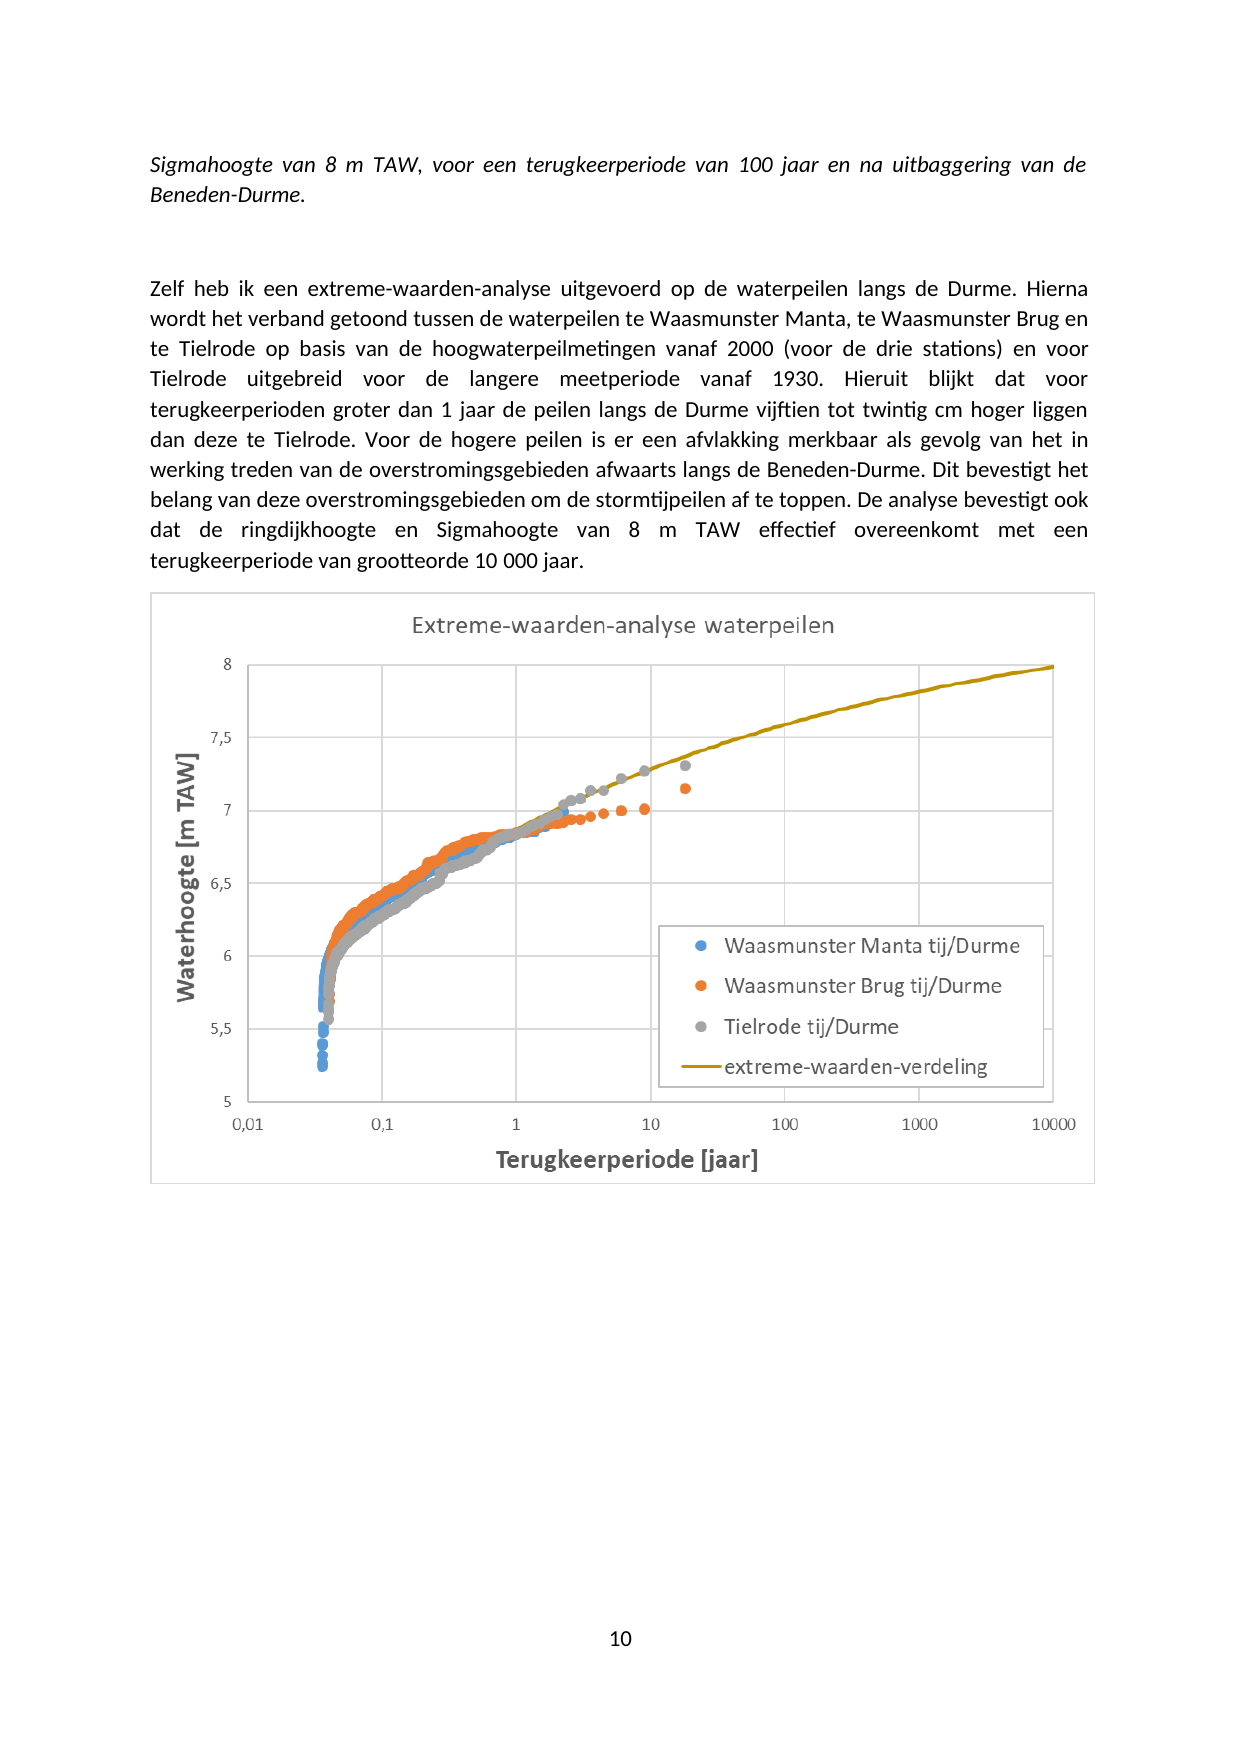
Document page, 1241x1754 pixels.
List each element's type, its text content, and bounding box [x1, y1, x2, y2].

text Sigmahoogte van 8 m TAW, voor een terugkeerperiode van 100 jaar en na uitbaggering van de Beneden-Durme. [150, 150, 1090, 208]
text Zelf heb ik een extreme-waarden-analyse uitgevoerd op de waterpeilen langs de Durme. Hierna wordt het verband getoond tussen de waterpeilen te Waasmunster Manta, te Waasmunster Brug en te Tielrode op basis van de hoogwaterpeilmetingen vanaf 2000 (voor de drie stations) en voor Tielrode uitgebreid voor de langere meetperiode vanaf 1930. Hieruit blijkt dat voor terugkeerperioden groter dan 1 jaar de peilen langs de Durme vijftien tot twintig cm hoger liggen dan deze te Tielrode. Voor de hogere peilen is er een afvlakking merkbaar als gevolg van het in werking treden van de overstromingsgebieden afwaarts langs de Beneden-Durme. Dit bevestigt het belang van deze overstromingsgebieden om de stormtijpeilen af te toppen. De analyse bevestigt ook dat de ringdijkhoogte en Sigmahoogte van 8 m TAW effectief overeenkomt met een terugkeerperiode van grootteorde 10 000 jaar. [150, 274, 1090, 574]
picture [150, 592, 1095, 1184]
